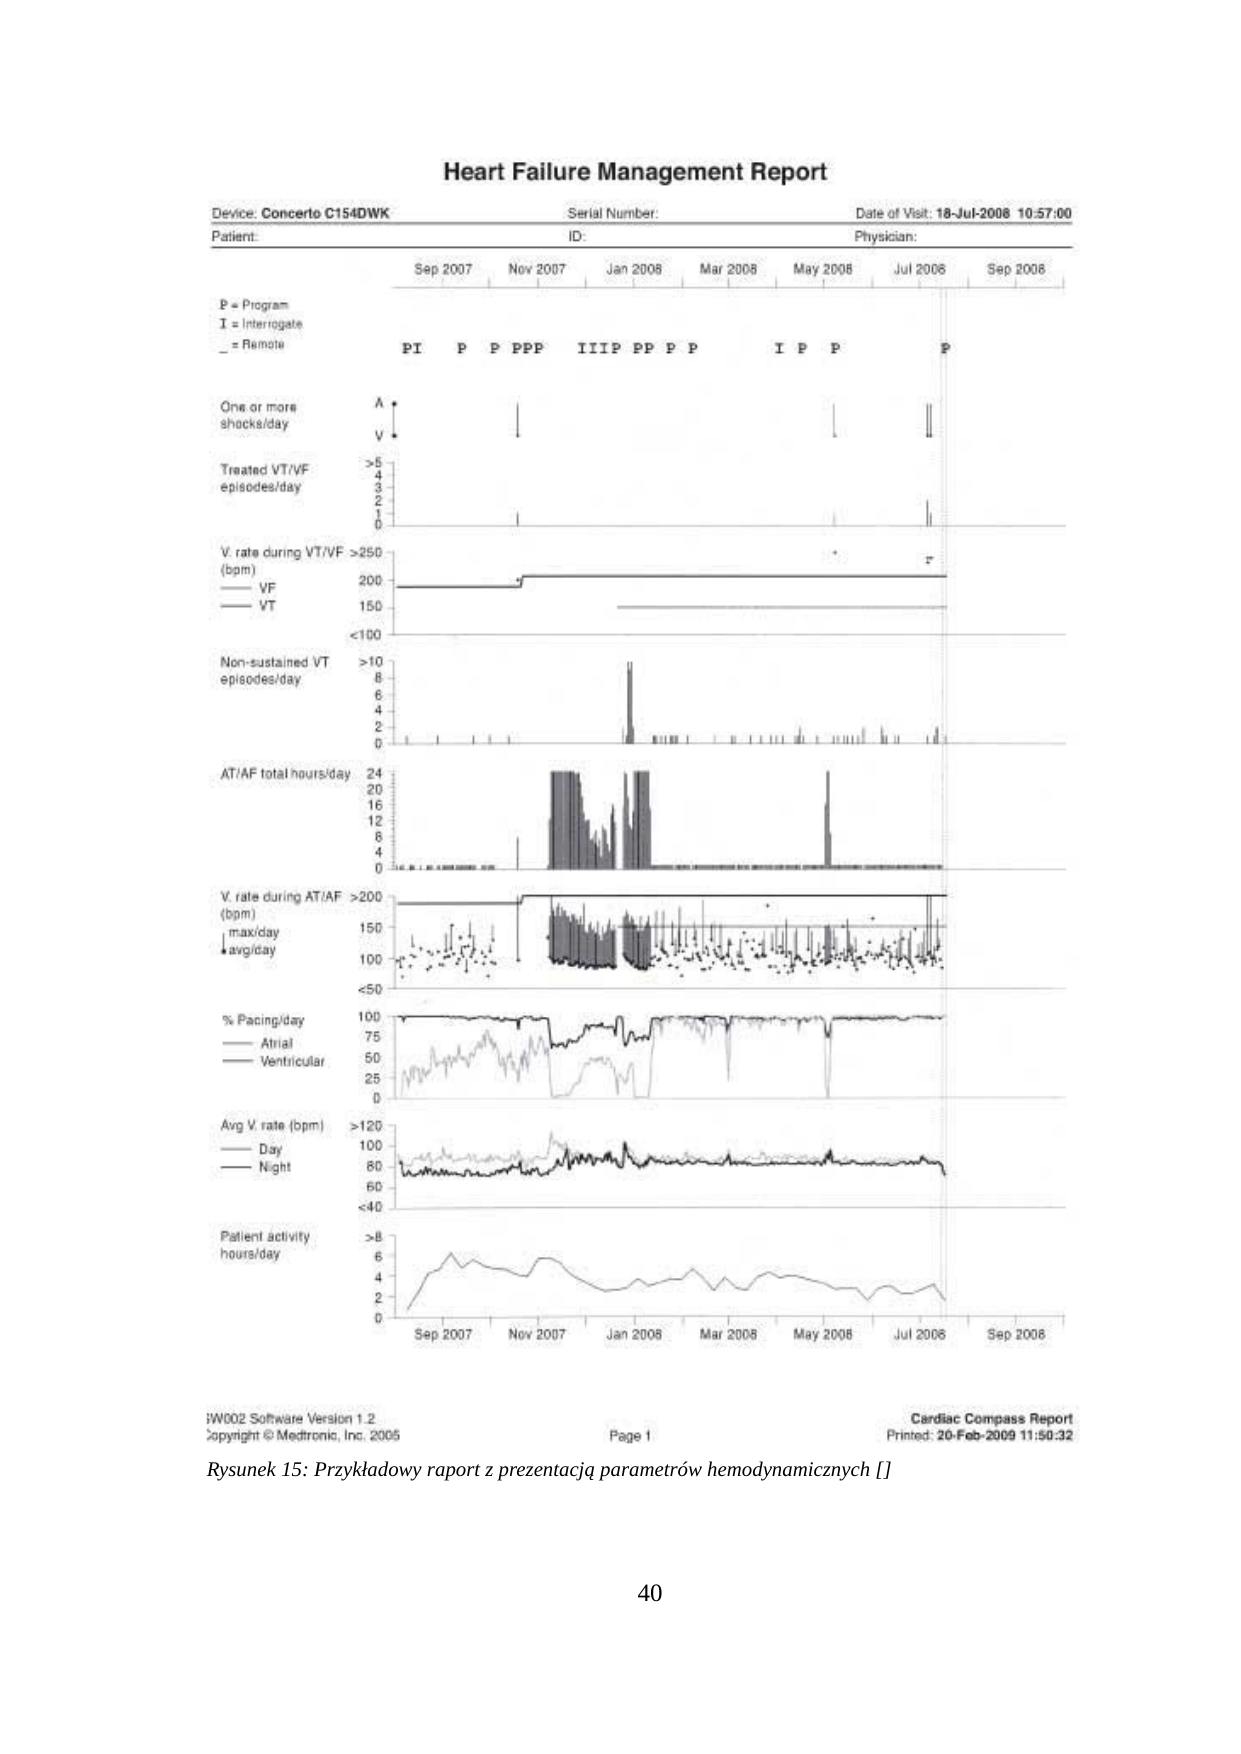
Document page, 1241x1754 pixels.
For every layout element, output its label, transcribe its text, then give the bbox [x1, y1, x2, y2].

text Rysunek 15: Przykładowy raport z prezentacją parametrów hemodynamicznych [] [207, 1458, 1085, 1481]
